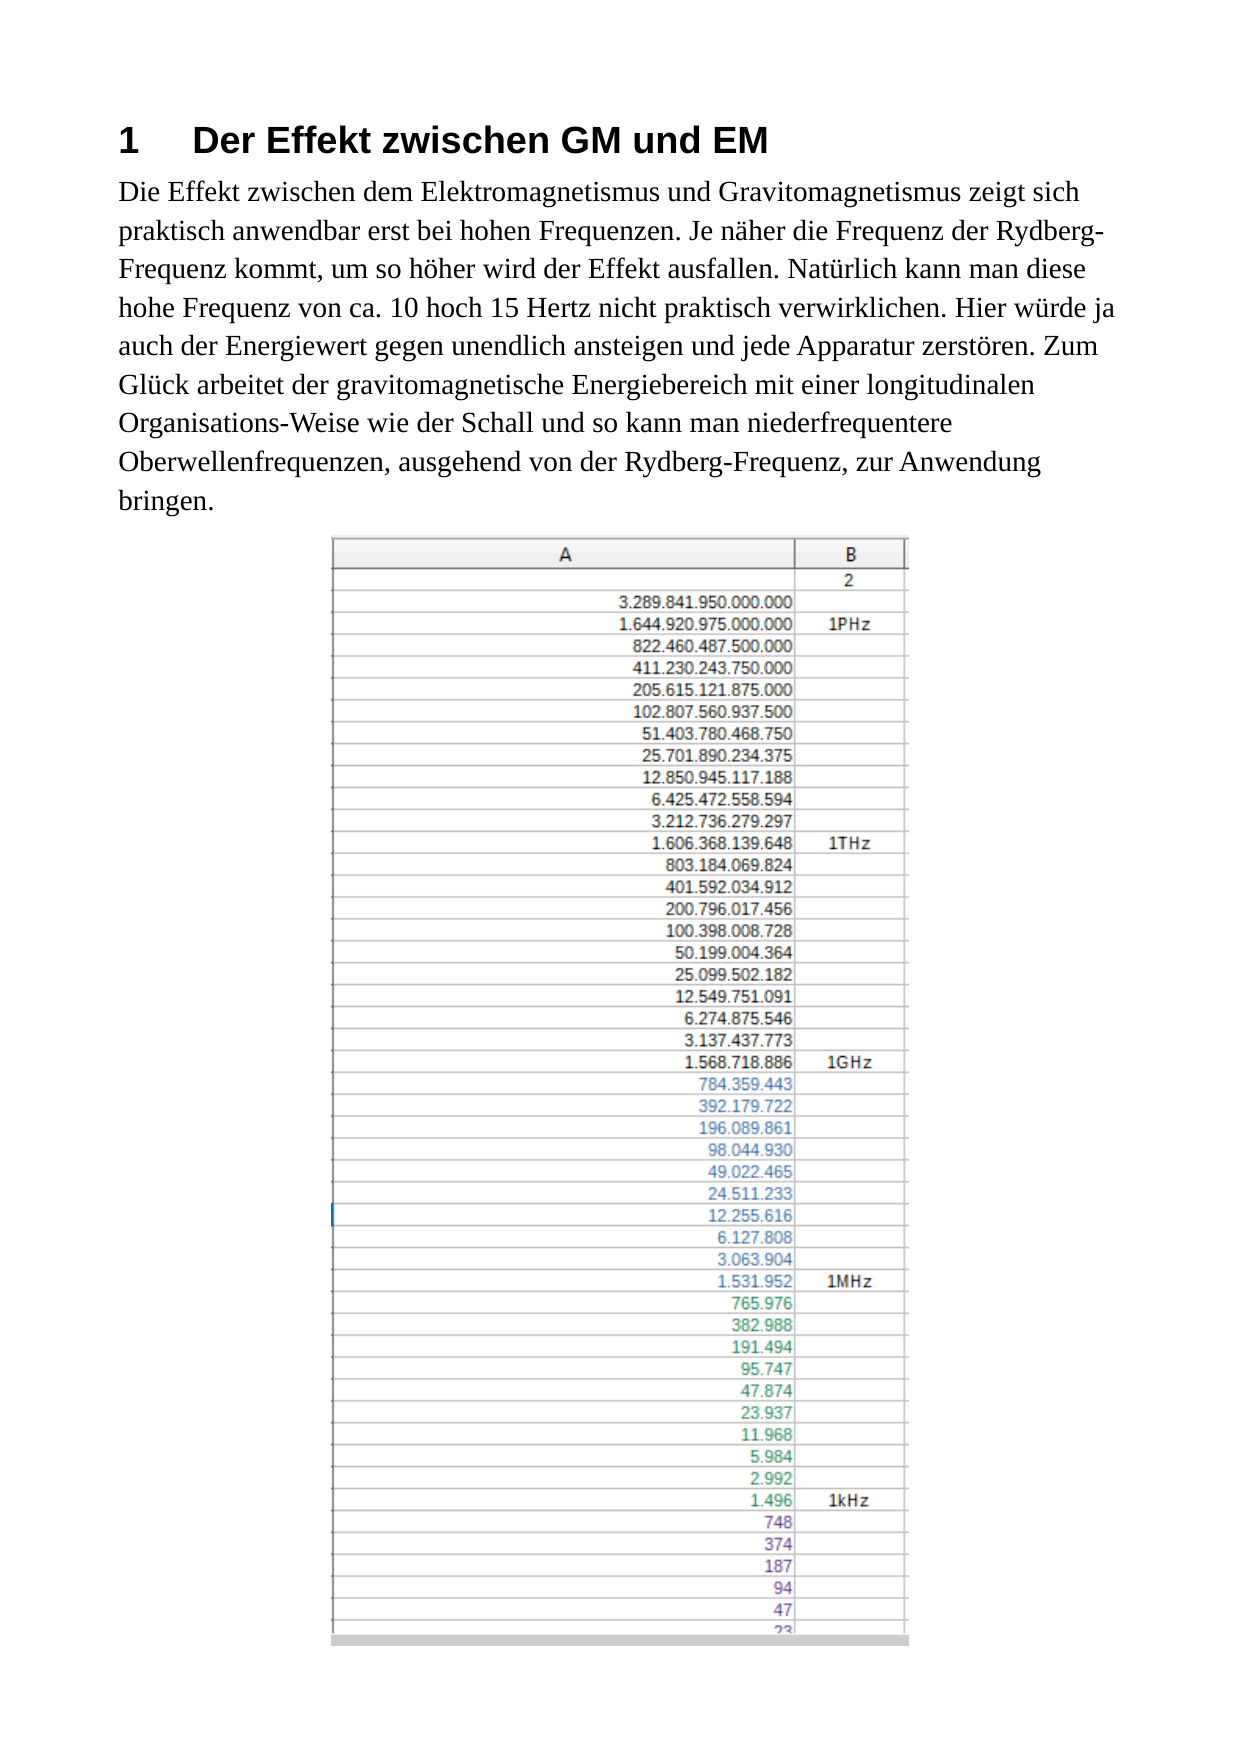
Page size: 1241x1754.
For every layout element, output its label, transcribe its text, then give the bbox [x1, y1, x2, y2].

picture [331, 535, 910, 1646]
text Die Effekt zwischen dem Elektromagnetismus und Gravitomagnetismus zeigt sich praktisch anwendbar erst bei hohen Frequenzen. Je näher die Frequenz der Rydberg-Frequenz kommt, um so höher wird der Effekt ausfallen. Natürlich kann man diese hohe Frequenz von ca. 10 hoch 15 Hertz nicht praktisch verwirklichen. Hier würde ja auch der Energiewert gegen unendlich ansteigen und jede Apparatur zerstören. Zum Glück arbeitet der gravitomagnetische Energiebereich mit einer longitudinalen Organisations-Weise wie der Schall und so kann man niederfrequentere Oberwellenfrequenzen, ausgehend von der Rydberg-Frequenz, zur Anwendung bringen. [118, 174, 1122, 516]
subtitle Der Effekt zwischen GM und EM [118, 118, 1122, 162]
